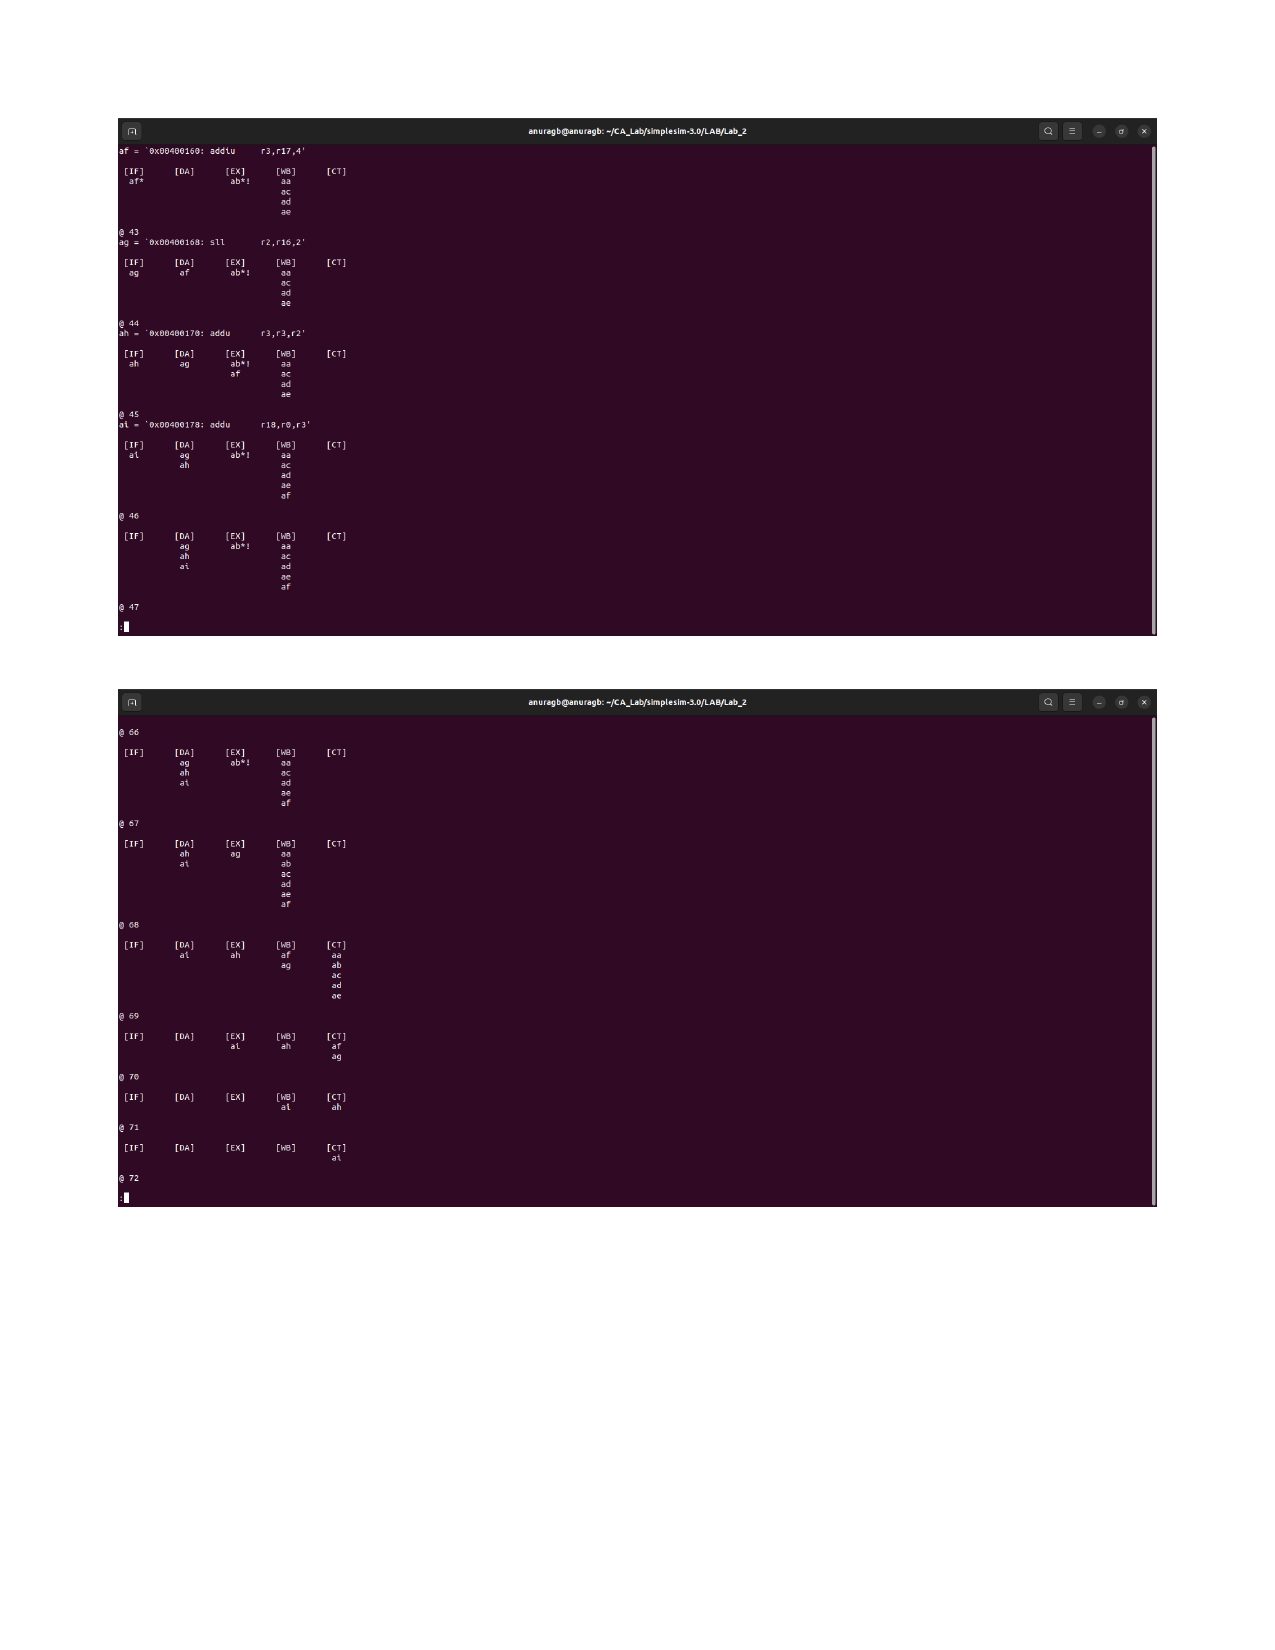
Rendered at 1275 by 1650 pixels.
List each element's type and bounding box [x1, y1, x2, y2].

picture [118, 689, 1157, 1207]
picture [118, 118, 1157, 636]
